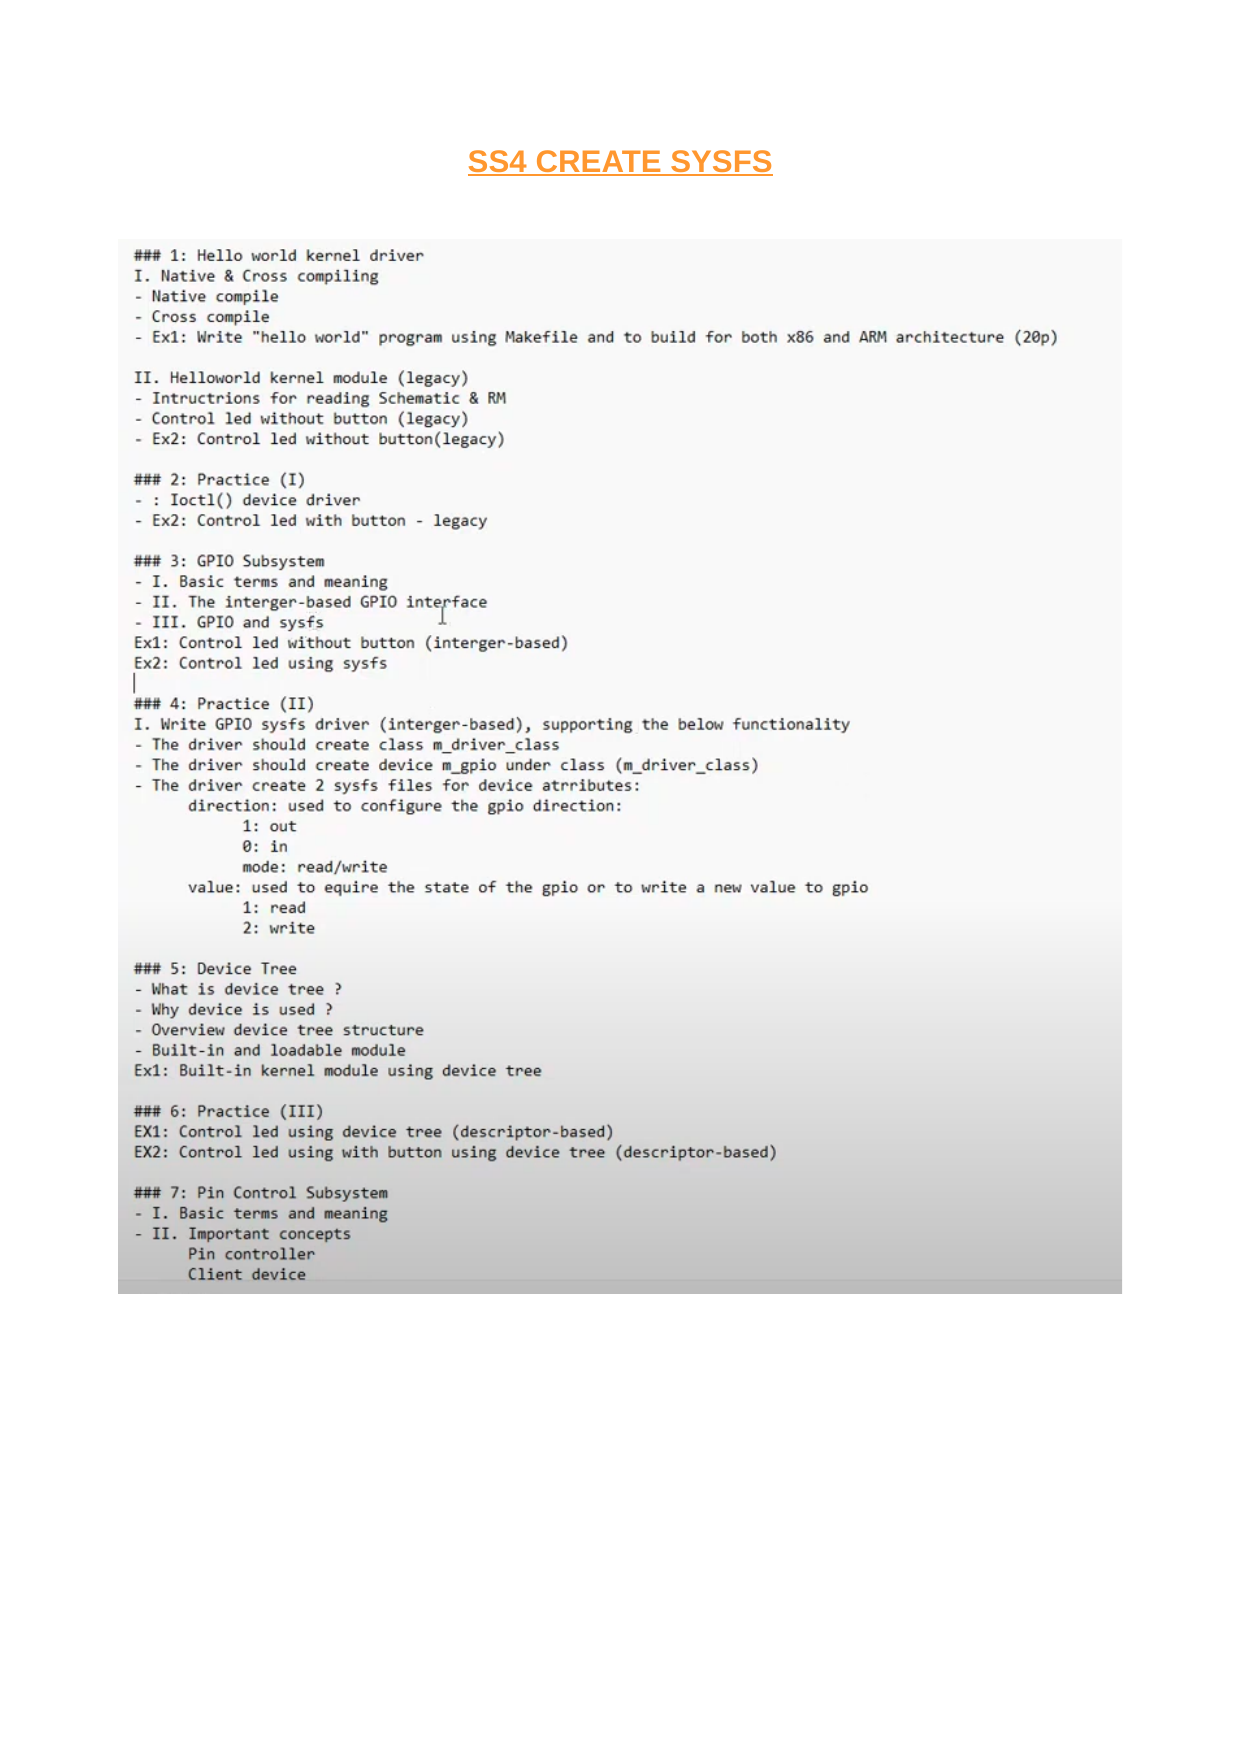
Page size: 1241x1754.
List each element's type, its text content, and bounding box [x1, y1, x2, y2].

picture [118, 239, 1123, 1294]
subtitle SS4 CREATE SYSFS [118, 143, 1122, 179]
